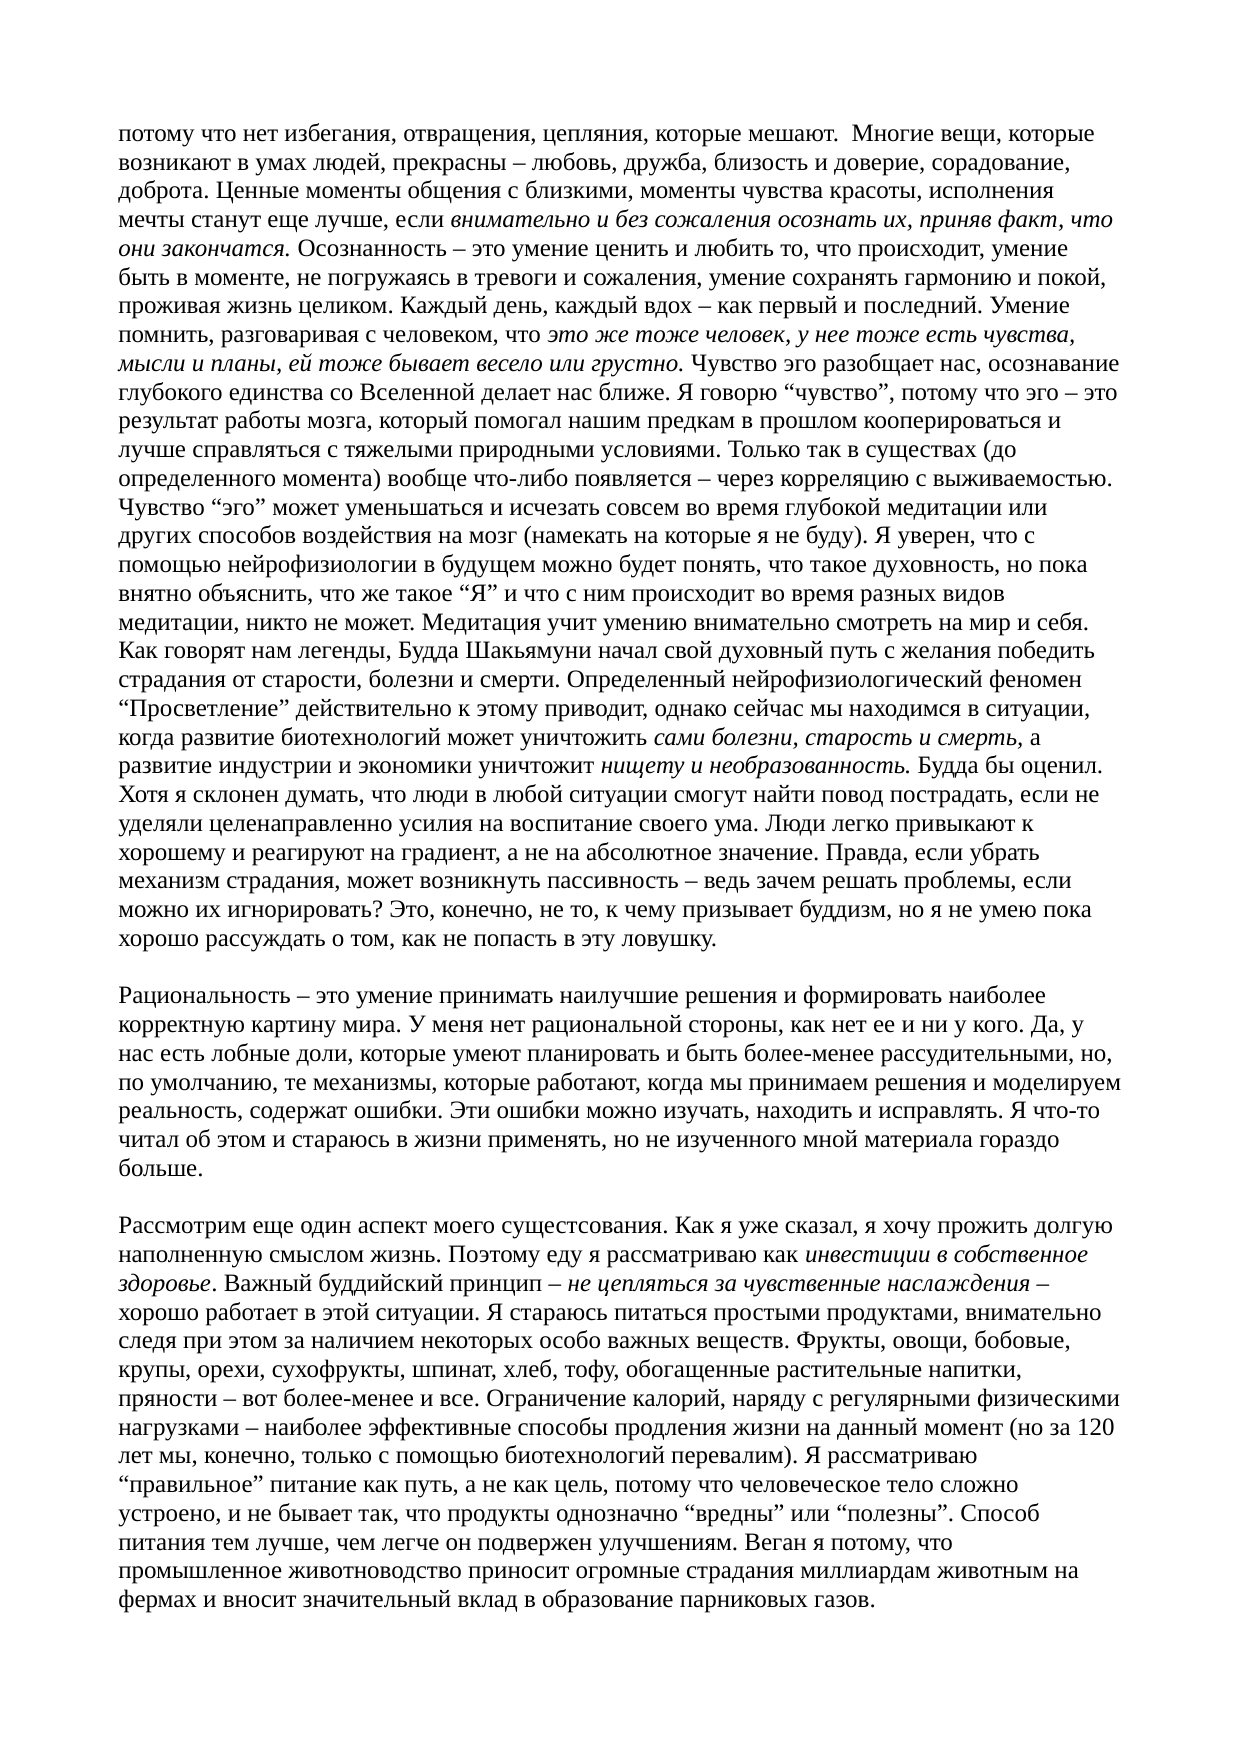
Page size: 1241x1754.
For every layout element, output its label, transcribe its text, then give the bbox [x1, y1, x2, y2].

text Рациональность – это умение принимать наилучшие решения и формировать наиболее корректную картину мира. У меня нет рациональной стороны, как нет ее и ни у кого. Да, у нас есть лобные доли, которые умеют планировать и быть более-менее рассудительными, но, по умолчанию, те механизмы, которые работают, когда мы принимаем решения и моделируем реальность, содержат ошибки. Эти ошибки можно изучать, находить и исправлять. Я что-то читал об этом и стараюсь в жизни применять, но не изученного мной материала гораздо больше. [118, 981, 1122, 1182]
text потому что нет избегания, отвращения, цепляния, которые мешают. Многие вещи, которые возникают в умах людей, прекрасны – любовь, дружба, близость и доверие, сорадование, доброта. Ценные моменты общения с близкими, моменты чувства красоты, исполнения мечты станут еще лучше, если внимательно и без сожаления осознать их, приняв факт, что они закончатся. Осознанность – это умение ценить и любить то, что происходит, умение быть в моменте, не погружаясь в тревоги и сожаления, умение сохранять гармонию и покой, проживая жизнь целиком. Каждый день, каждый вдох – как первый и последний. Умение помнить, разговаривая с человеком, что это же тоже человек, у нее тоже есть чувства, мысли и планы, ей тоже бывает весело или грустно. Чувство эго разобщает нас, осознавание глубокого единства со Вселенной делает нас ближе. Я говорю “чувство”, потому что эго – это результат работы мозга, который помогал нашим предкам в прошлом кооперироваться и лучше справляться с тяжелыми природными условиями. Только так в существах (до определенного момента) вообще что-либо появляется – через корреляцию с выживаемостью. Чувство “эго” может уменьшаться и исчезать совсем во время глубокой медитации или других способов воздействия на мозг (намекать на которые я не буду). Я уверен, что с помощью нейрофизиологии в будущем можно будет понять, что такое духовность, но пока внятно объяснить, что же такое “Я” и что с ним происходит во время разных видов медитации, никто не может. Медитация учит умению внимательно смотреть на мир и себя. Как говорят нам легенды, Будда Шакьямуни начал свой духовный путь с желания победить страдания от старости, болезни и смерти. Определенный нейрофизиологический феномен “Просветление” действительно к этому приводит, однако сейчас мы находимся в ситуации, когда развитие биотехнологий может уничтожить сами болезни, старость и смерть, а развитие индустрии и экономики уничтожит нищету и необразованность. Будда бы оценил. Хотя я склонен думать, что люди в любой ситуации смогут найти повод пострадать, если не уделяли целенаправленно усилия на воспитание своего ума. Люди легко привыкают к хорошему и реагируют на градиент, а не на абсолютное значение. Правда, если убрать механизм страдания, может возникнуть пассивность – ведь зачем решать проблемы, если можно их игнорировать? Это, конечно, не то, к чему призывает буддизм, но я не умею пока хорошо рассуждать о том, как не попасть в эту ловушку. [118, 118, 1122, 952]
text Рассмотрим еще один аспект моего сущестсования. Как я уже сказал, я хочу прожить долгую наполненную смыслом жизнь. Поэтому еду я рассматриваю как инвестиции в собственное здоровье. Важный буддийский принцип – не цепляться за чувственные наслаждения – хорошо работает в этой ситуации. Я стараюсь питаться простыми продуктами, внимательно следя при этом за наличием некоторых особо важных веществ. Фрукты, овощи, бобовые, крупы, орехи, сухофрукты, шпинат, хлеб, тофу, обогащенные растительные напитки, пряности – вот более-менее и все. Ограничение калорий, наряду с регулярными физическими нагрузками – наиболее эффективные способы продления жизни на данный момент (но за 120 лет мы, конечно, только с помощью биотехнологий перевалим). Я рассматриваю “правильное” питание как путь, а не как цель, потому что человеческое тело сложно устроено, и не бывает так, что продукты однозначно “вредны” или “полезны”. Способ питания тем лучше, чем легче он подвержен улучшениям. Веган я потому, что промышленное животноводство приносит огромные страдания миллиардам животным на фермах и вносит значительный вклад в образование парниковых газов. [118, 1211, 1122, 1613]
